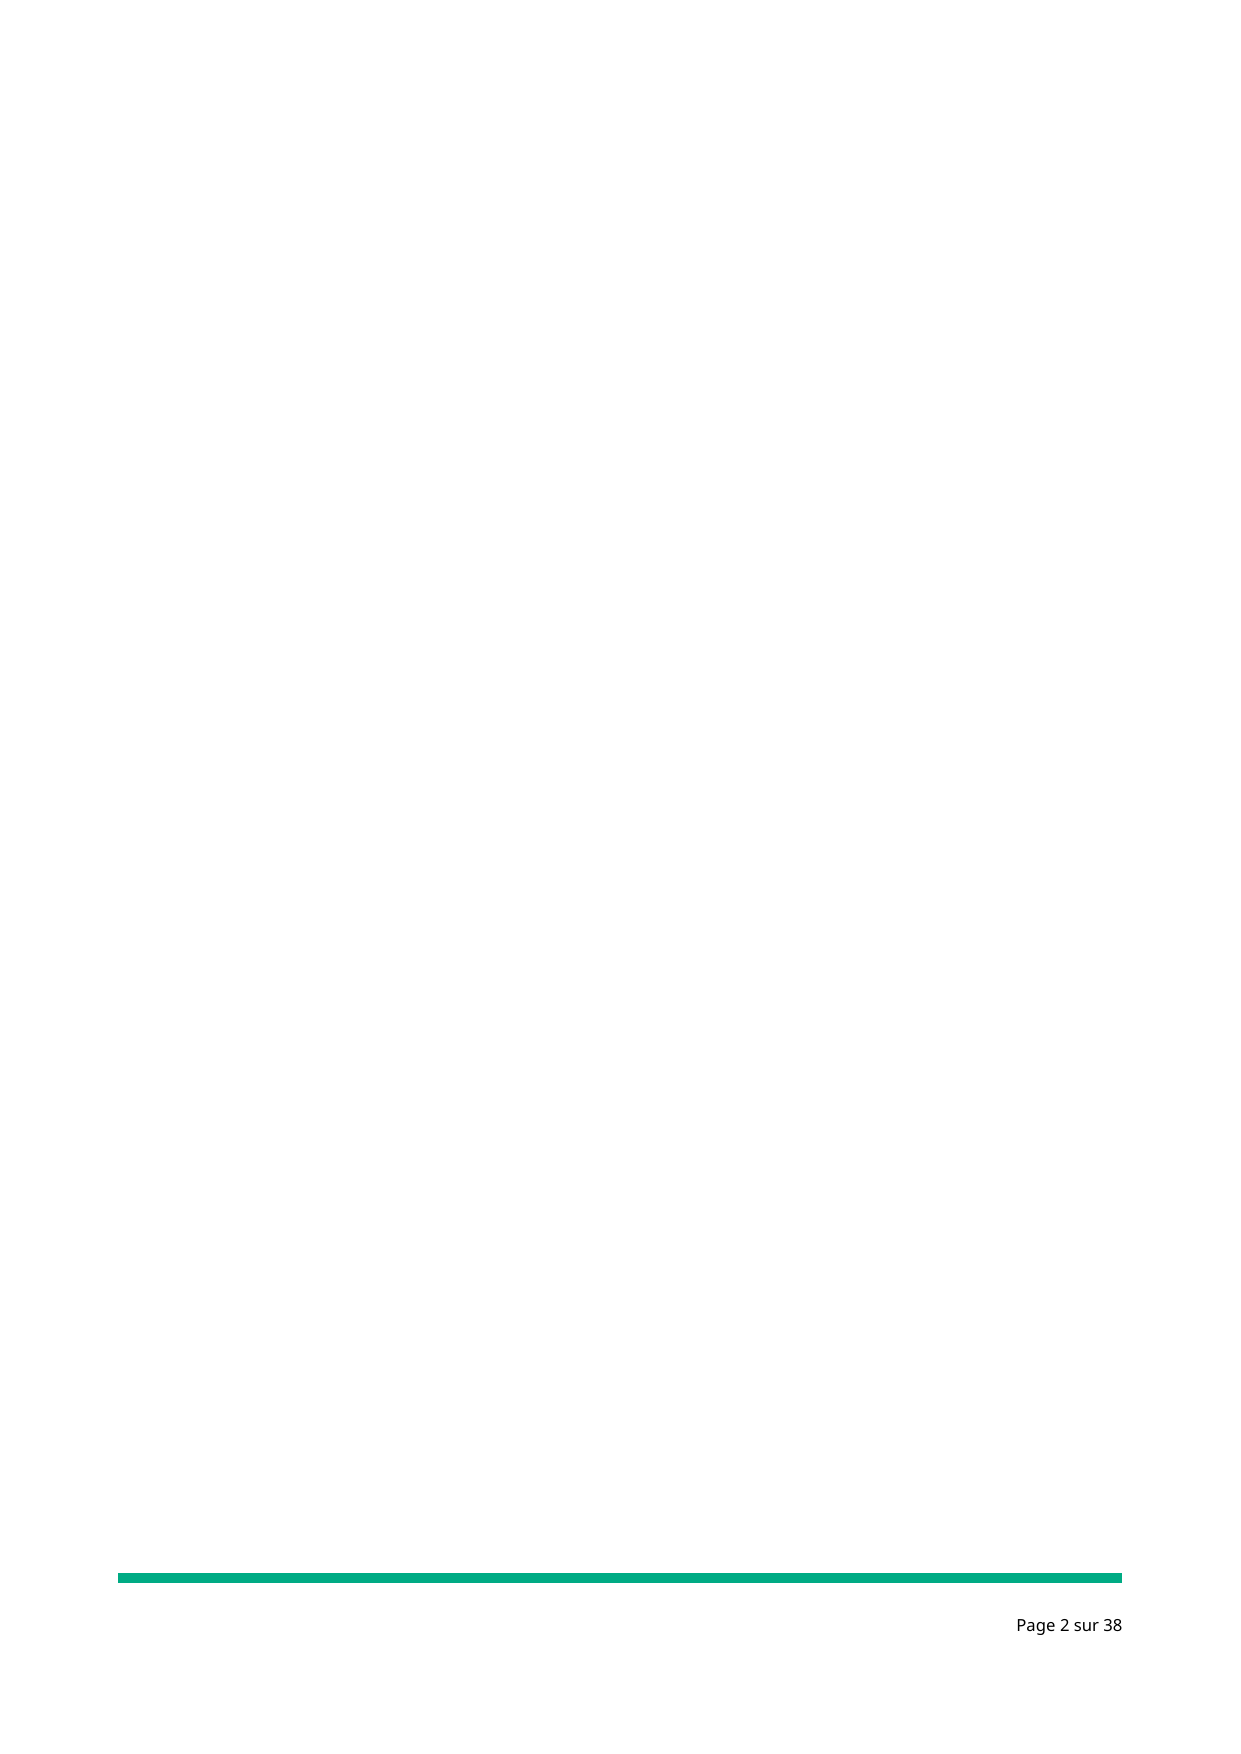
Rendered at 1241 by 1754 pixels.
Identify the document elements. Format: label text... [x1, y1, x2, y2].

text BECK Thomas – GATHOYE William – VAN GEIT Romain [118, 165, 1122, 194]
text Projet Young Enterprise Project (YEP) [118, 118, 1122, 147]
